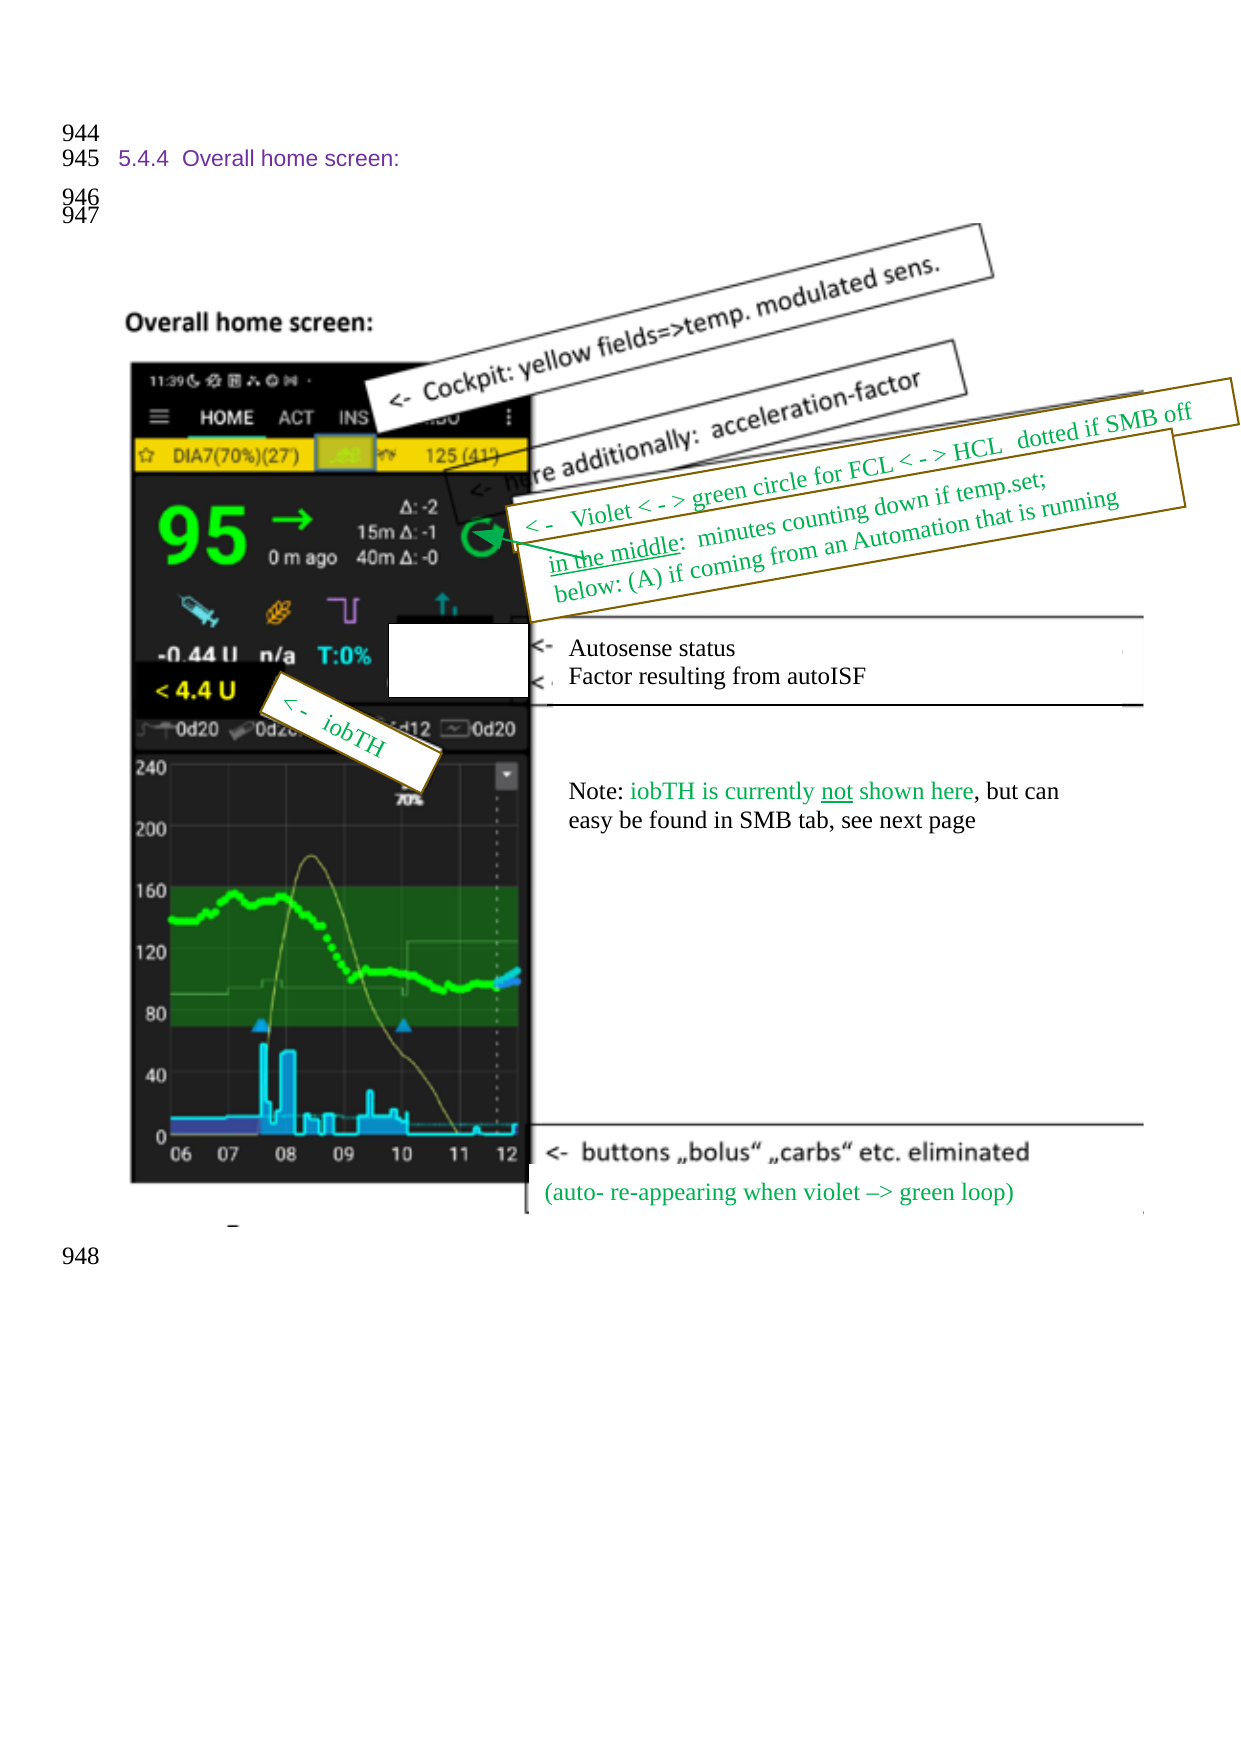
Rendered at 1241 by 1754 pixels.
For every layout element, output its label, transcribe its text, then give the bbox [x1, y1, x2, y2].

text Factor resulting from autoISF [568, 661, 1107, 690]
text ai: 111% [404, 660, 513, 689]
text Autosense status [568, 633, 1107, 661]
text 5.4.4 Overall home screen: (The violet FCL button might not yet be launched; bottom buttons can also be manually eliminated via AAPS Preferences/Overview/Buttons) [118, 144, 1122, 210]
text Note: iobTH is currently not shown here, but can easy be found in SMB tab, see next page [568, 776, 1107, 834]
text as: 100% [404, 631, 513, 660]
